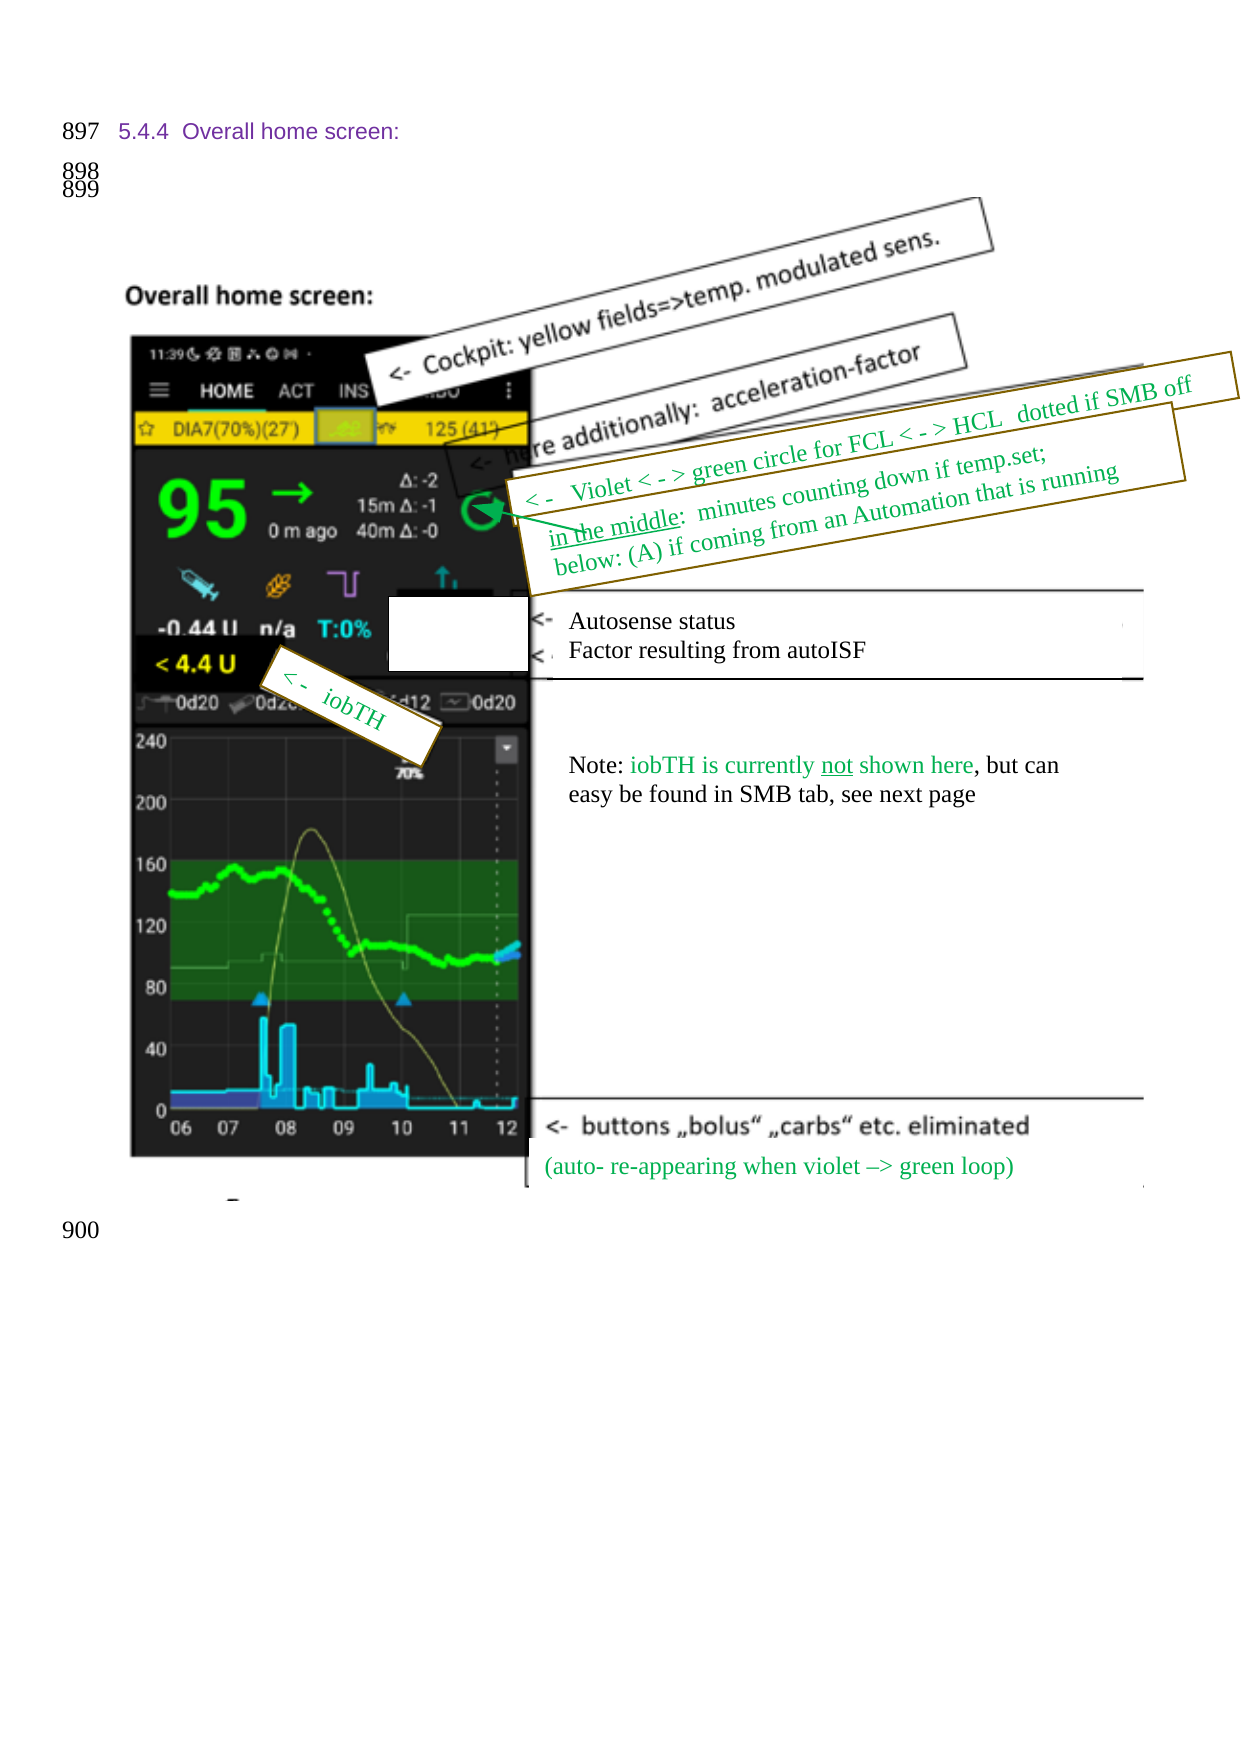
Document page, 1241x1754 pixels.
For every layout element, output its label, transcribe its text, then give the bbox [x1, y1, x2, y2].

text as: 100% [404, 605, 513, 633]
text Note: iobTH is currently not shown here, but can easy be found in SMB tab, see next page [568, 750, 1107, 807]
text ai: 111% [404, 633, 513, 662]
text 5.4.4 Overall home screen: (The violet FCL button might not yet be launched; bottom buttons can also be manually eliminated via AAPS Preferences/Overview/Buttons) [118, 118, 1122, 184]
text Factor resulting from autoISF [568, 635, 1107, 664]
text Autosense status [568, 606, 1107, 635]
